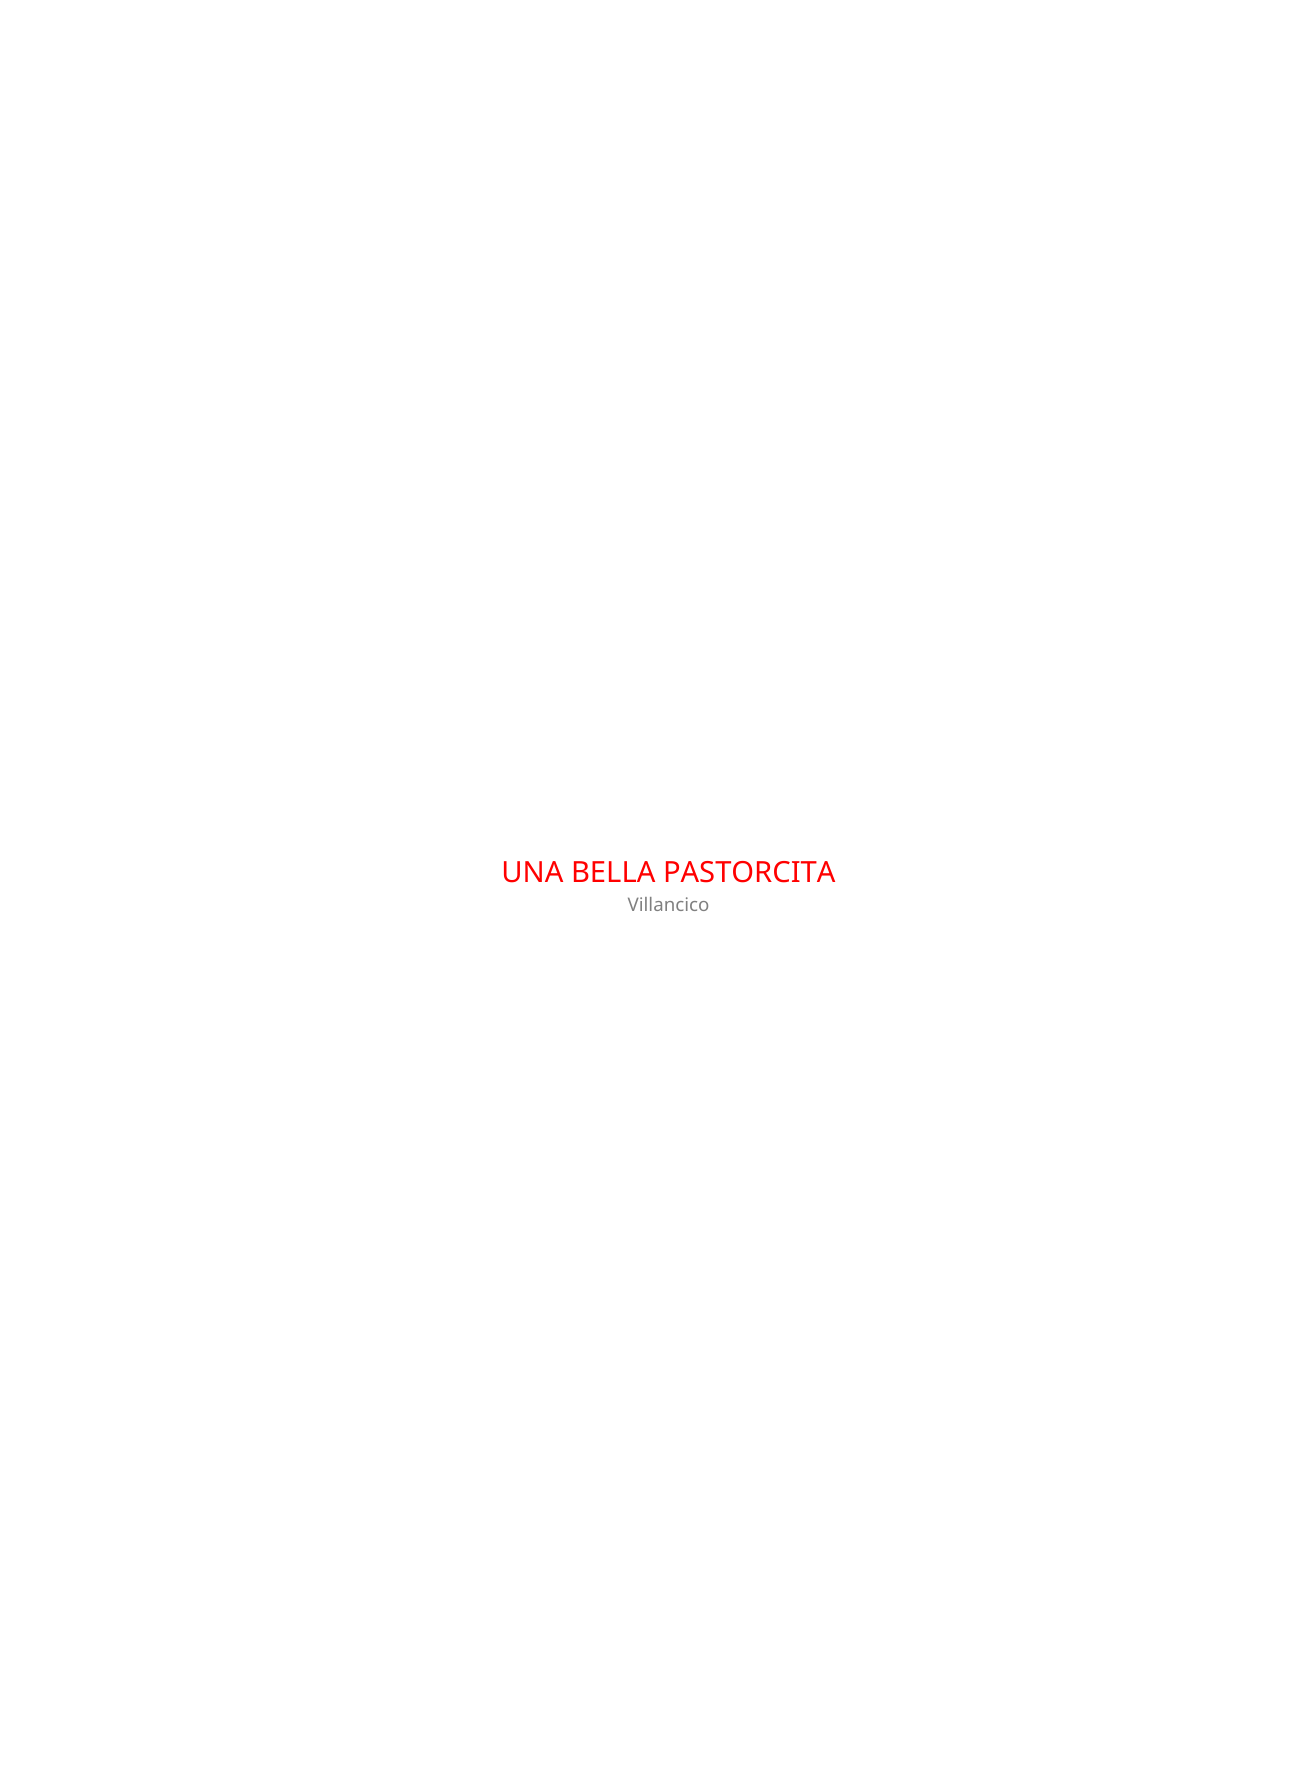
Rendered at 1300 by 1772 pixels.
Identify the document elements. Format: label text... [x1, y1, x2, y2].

text UNA BELLA PASTORCITA [112, 851, 1224, 891]
text Villancico [112, 891, 1224, 916]
